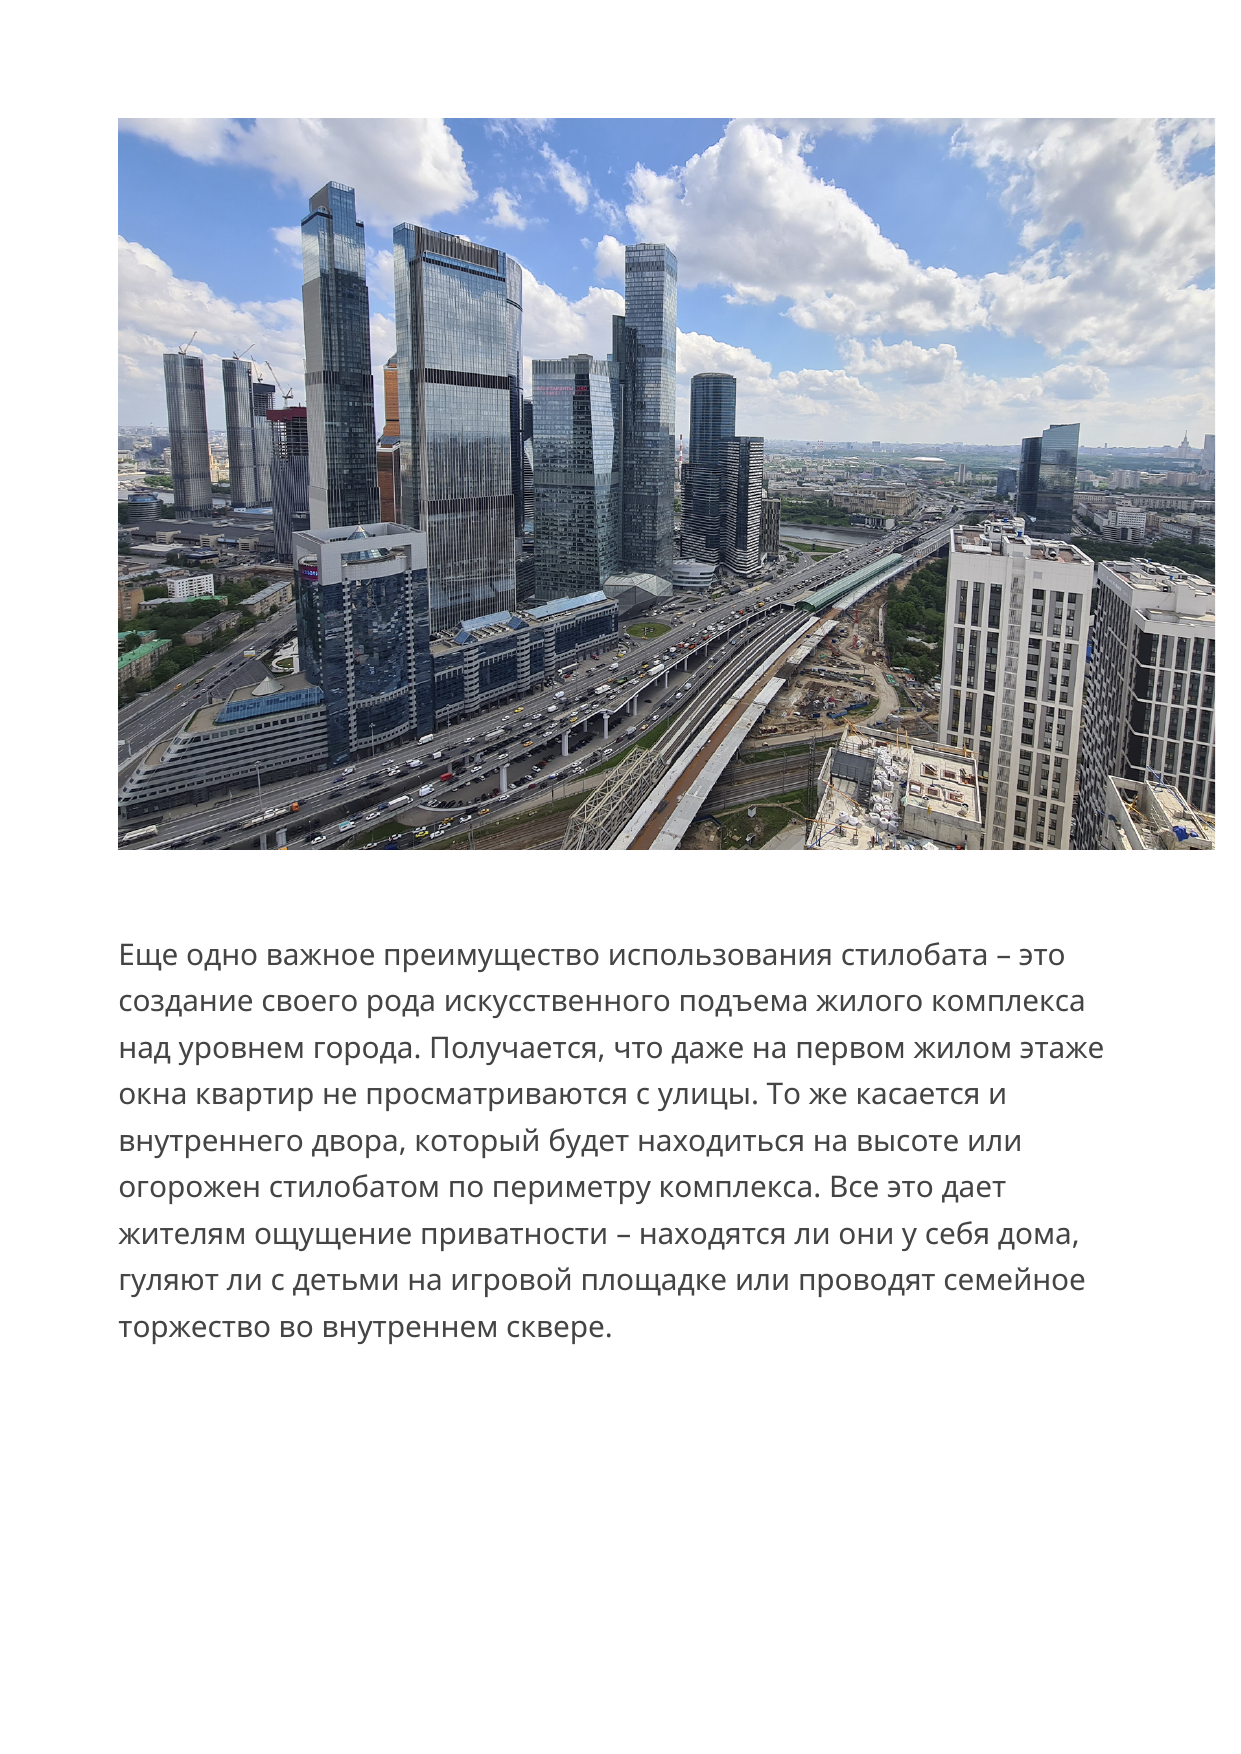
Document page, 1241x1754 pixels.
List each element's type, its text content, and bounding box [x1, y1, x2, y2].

text Еще одно важное преимущество использования стилобата – это создание своего рода искусственного подъема жилого комплекса над уровнем города. Получается, что даже на первом жилом этаже окна квартир не просматриваются с улицы. То же касается и внутреннего двора, который будет находиться на высоте или огорожен стилобатом по периметру комплекса. Все это дает жителям ощущение приватности – находятся ли они у себя дома, гуляют ли с детьми на игровой площадке или проводят семейное торжество во внутреннем сквере. [118, 933, 1122, 1346]
picture [118, 118, 1216, 850]
